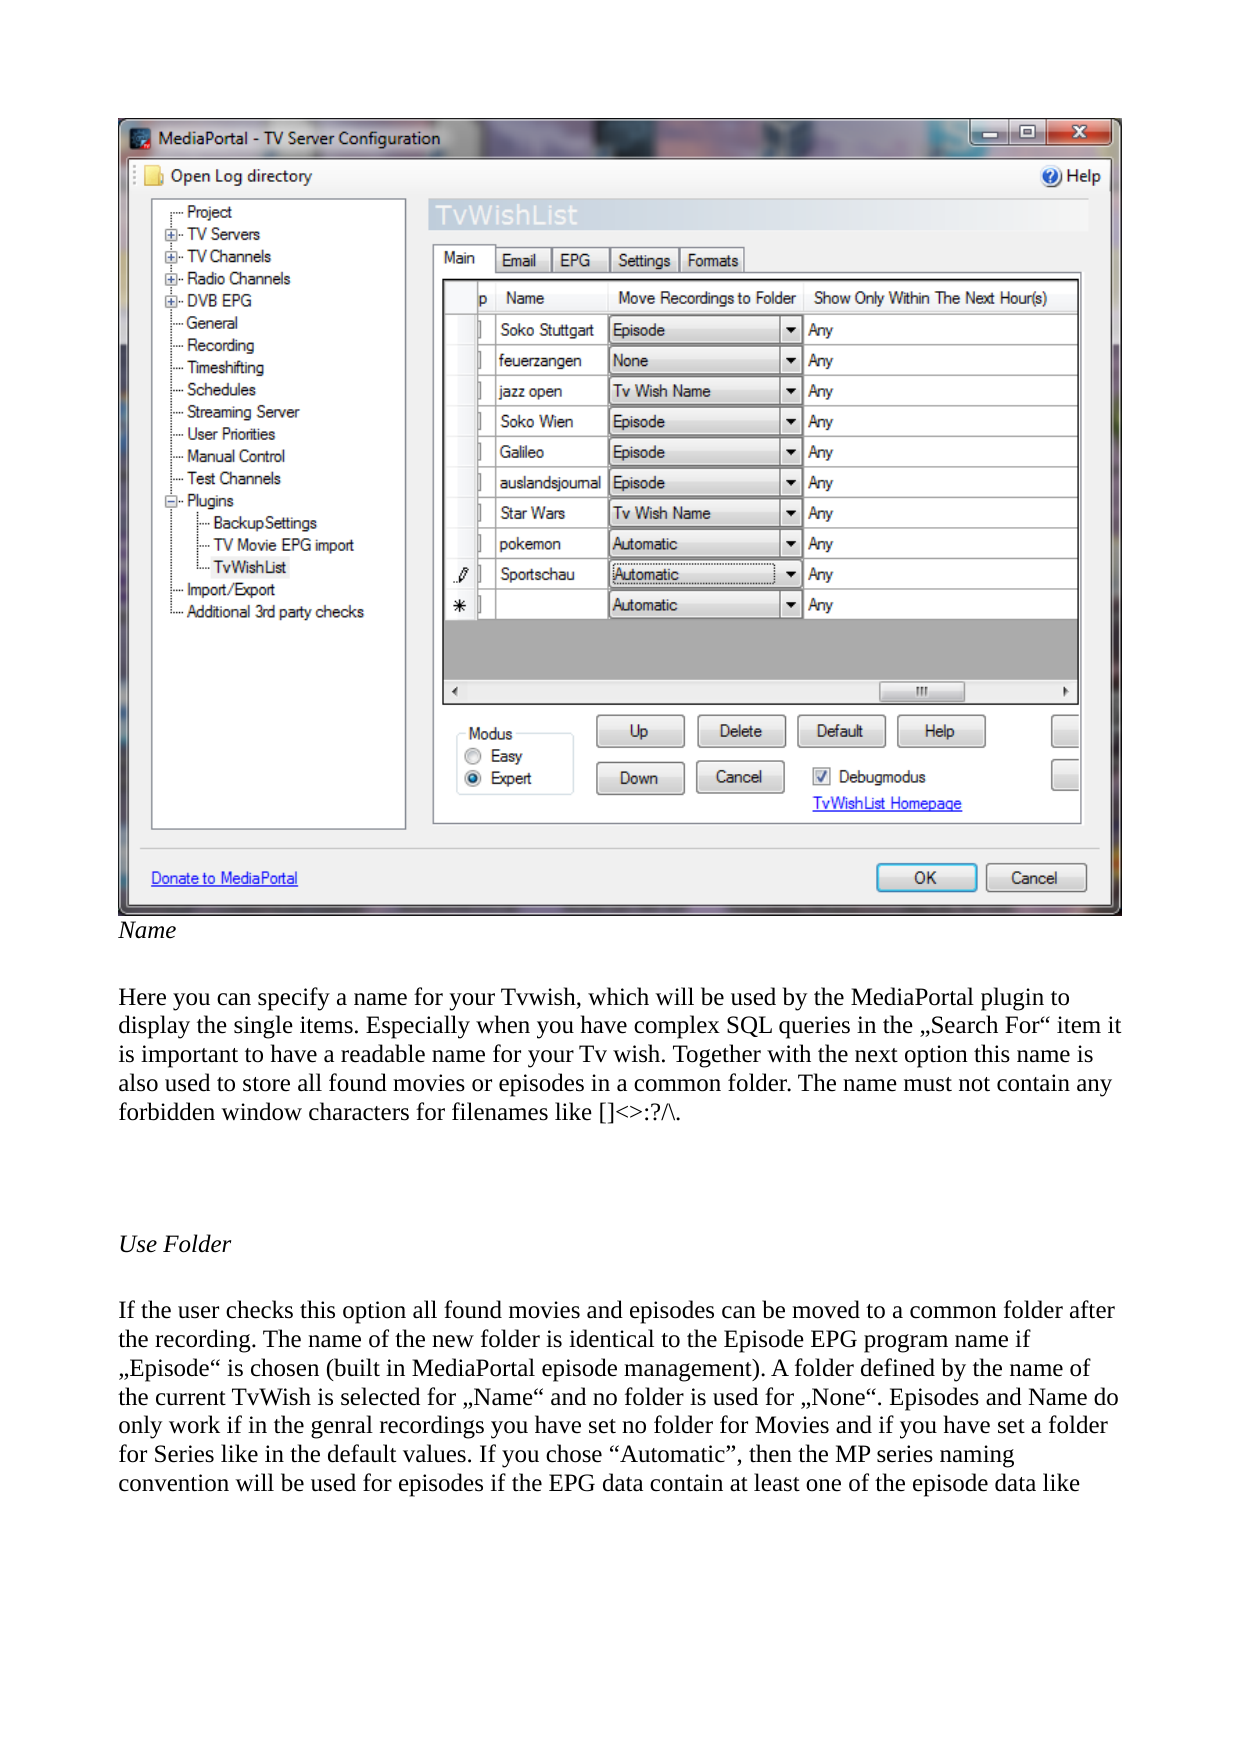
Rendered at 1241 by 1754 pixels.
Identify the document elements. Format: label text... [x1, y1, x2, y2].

text Here you can specify a name for your Tvwish, which will be used by the MediaPortal plugin to display the single items. Especially when you have complex SQL queries in the „Search For“ item it is important to have a readable name for your Tv wish. Together with the next option this name is also used to store all found movies or episodes in a common folder. The name must not contain any forbidden window characters for filenames like []<>:?/\. [118, 982, 1122, 1125]
text Use Folder [118, 1229, 1122, 1258]
text If the user checks this option all found movies and episodes can be moved to a common folder after the recording. The name of the new folder is identical to the Episode EPG program name if „Episode“ is chosen (built in MediaPortal episode management). A folder defined by the name of the current TvWish is selected for „Name“ and no folder is used for „None“. Episodes and Name do only work if in the genral recordings you have set no folder for Movies and if you have set a folder for Series like in the default values. If you chose “Automatic”, then the MP series naming convention will be used for episodes if the EPG data contain at least one of the episode data like [118, 1295, 1122, 1497]
picture [118, 118, 1122, 916]
text Name [118, 916, 1122, 944]
